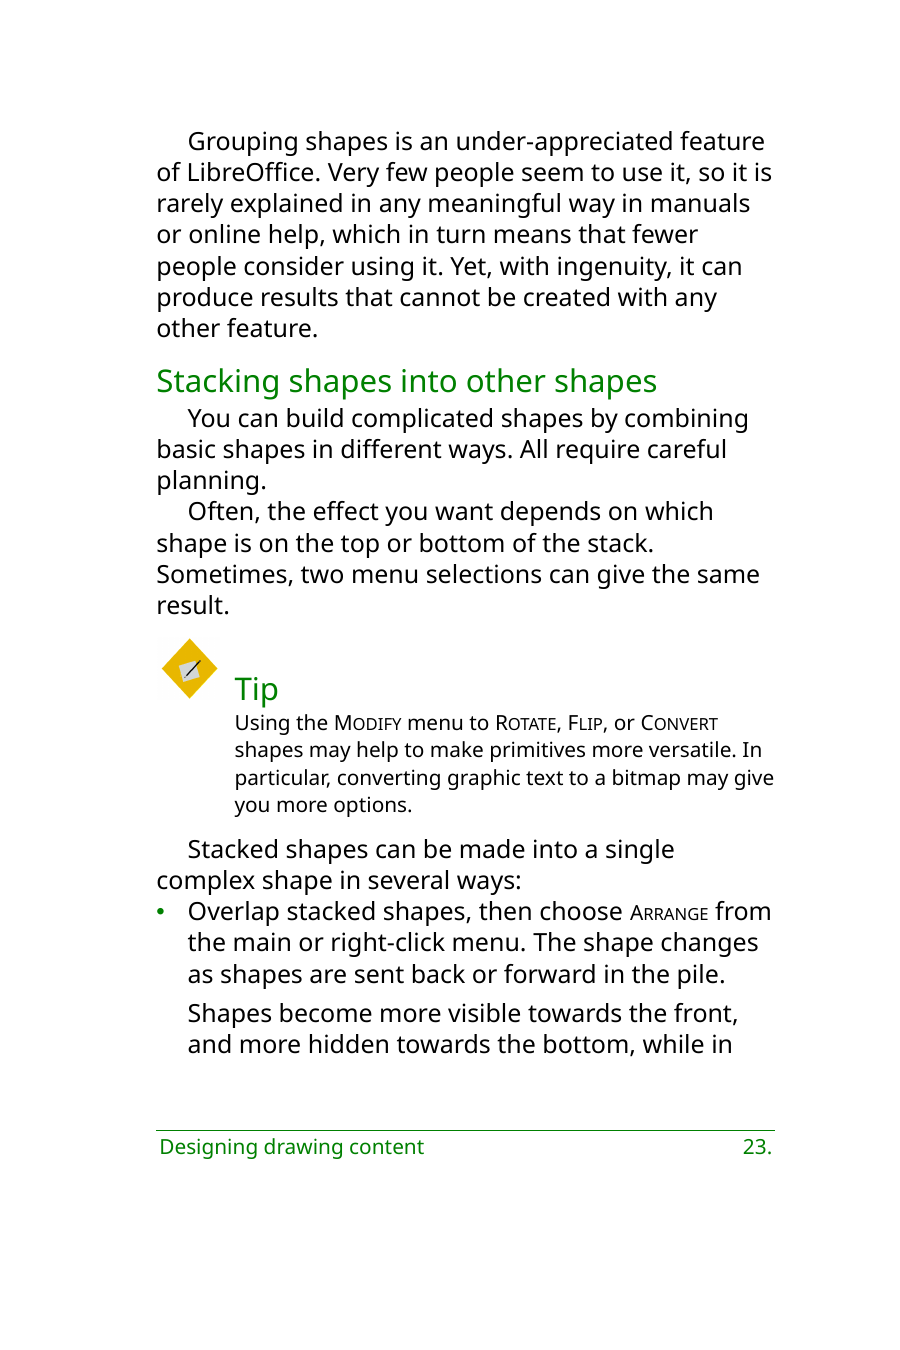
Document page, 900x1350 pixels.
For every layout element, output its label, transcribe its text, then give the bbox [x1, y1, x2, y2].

text You can build complicated shapes by combining basic shapes in different ways. All require careful planning. [156, 402, 775, 496]
text Stacked shapes can be made into a single complex shape in several ways: [156, 833, 775, 896]
text Shapes become more visible towards the front, and more hidden towards the bottom, while in [187, 998, 775, 1060]
subtitle Stacking shapes into other shapes [156, 359, 775, 402]
text Using the Modify menu to Rotate, Flip, or Convert shapes may help to make primitives more versatile. In particular, converting graphic text to a bitmap may give you more options. [234, 709, 775, 817]
picture [157, 637, 220, 700]
text Often, the effect you want depends on which shape is on the top or bottom of the stack. Sometimes, two menu selections can give the same result. [156, 496, 775, 621]
list Overlap stacked shapes, then choose Arrange from the main or right-click menu. The shape changes as shapes are sent back or forward in the pile. [156, 896, 775, 989]
list Tip [156, 636, 775, 709]
text Grouping shapes is an under-appreciated feature of LibreOffice. Very few people seem to use it, so it is rarely explained in any meaningful way in manuals or online help, which in turn means that fewer people consider using it. Yet, with ingenuity, it can produce results that cannot be created with any other feature. [156, 125, 775, 344]
